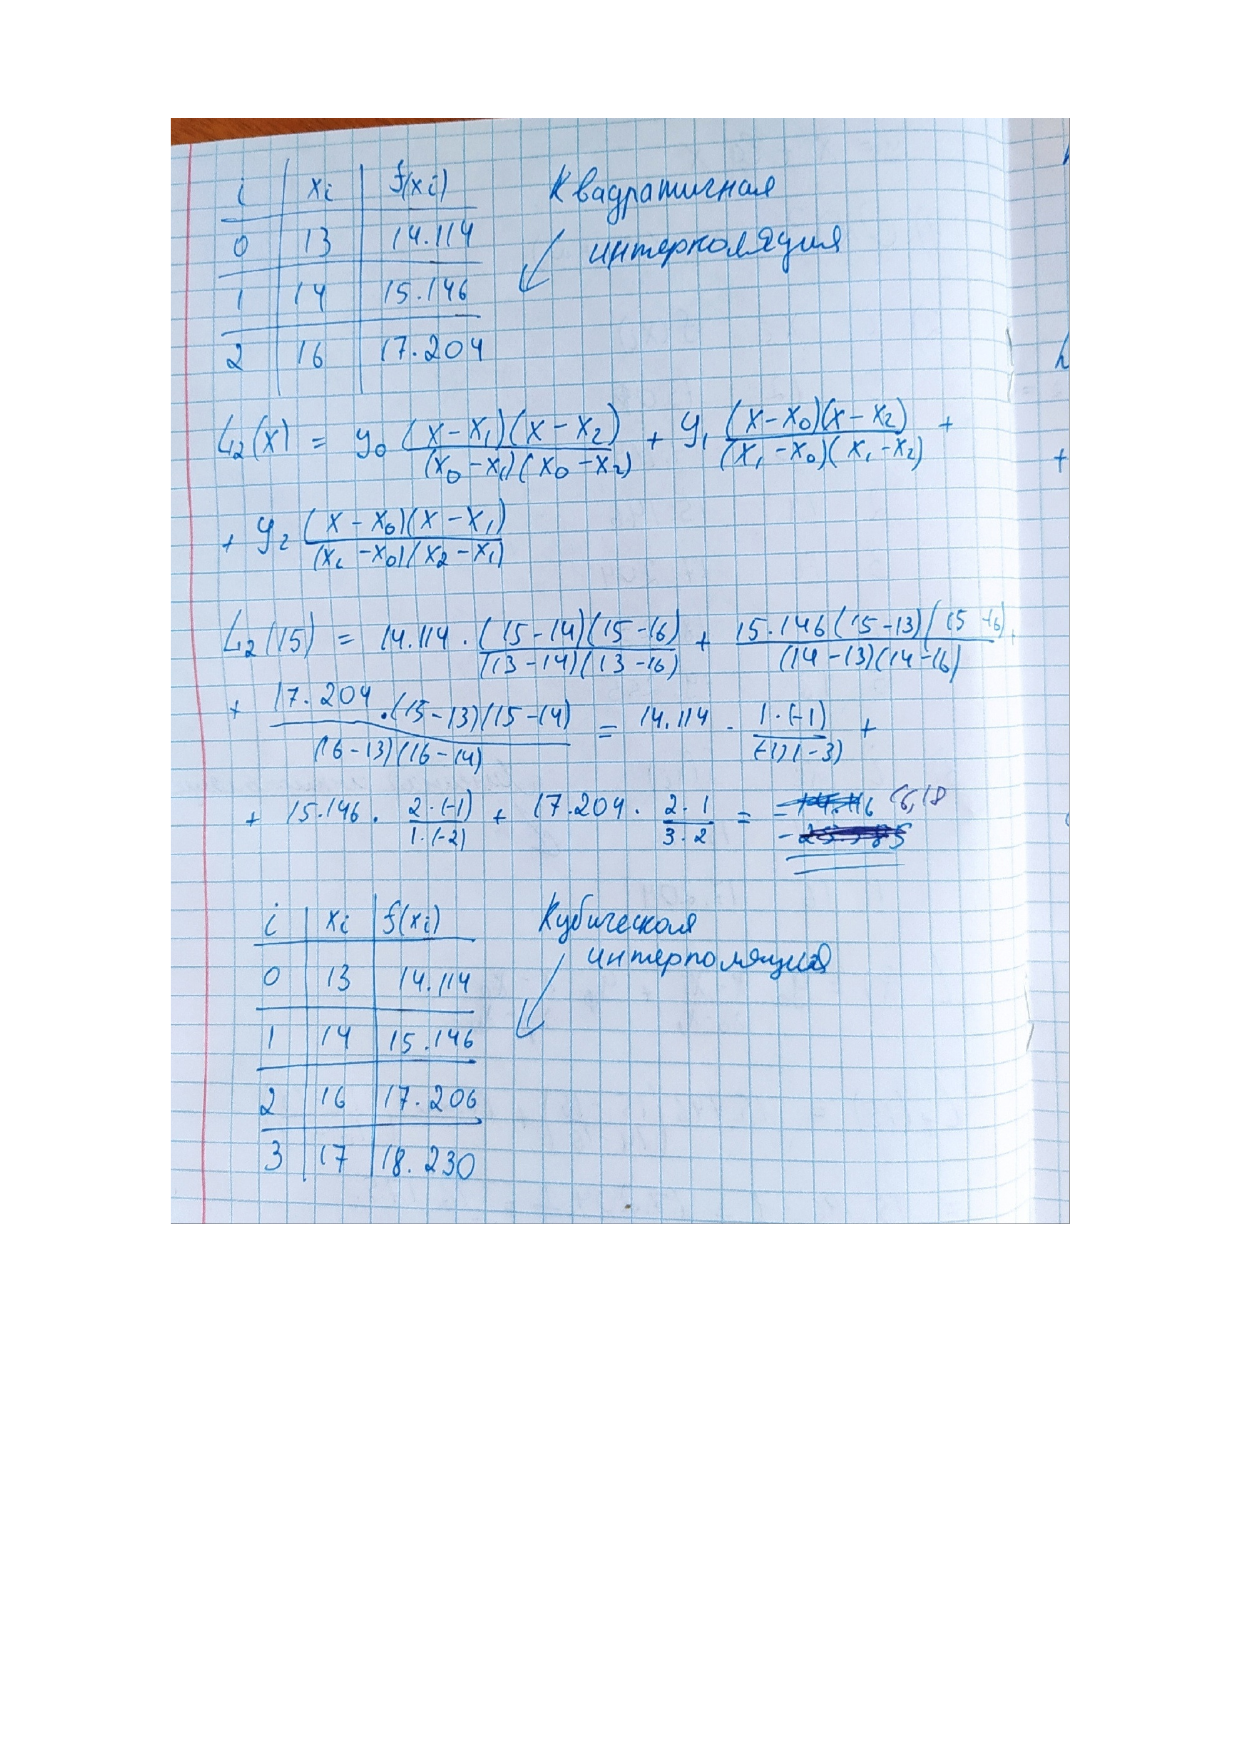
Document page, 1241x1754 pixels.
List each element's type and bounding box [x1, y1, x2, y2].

picture [170, 118, 1070, 1224]
